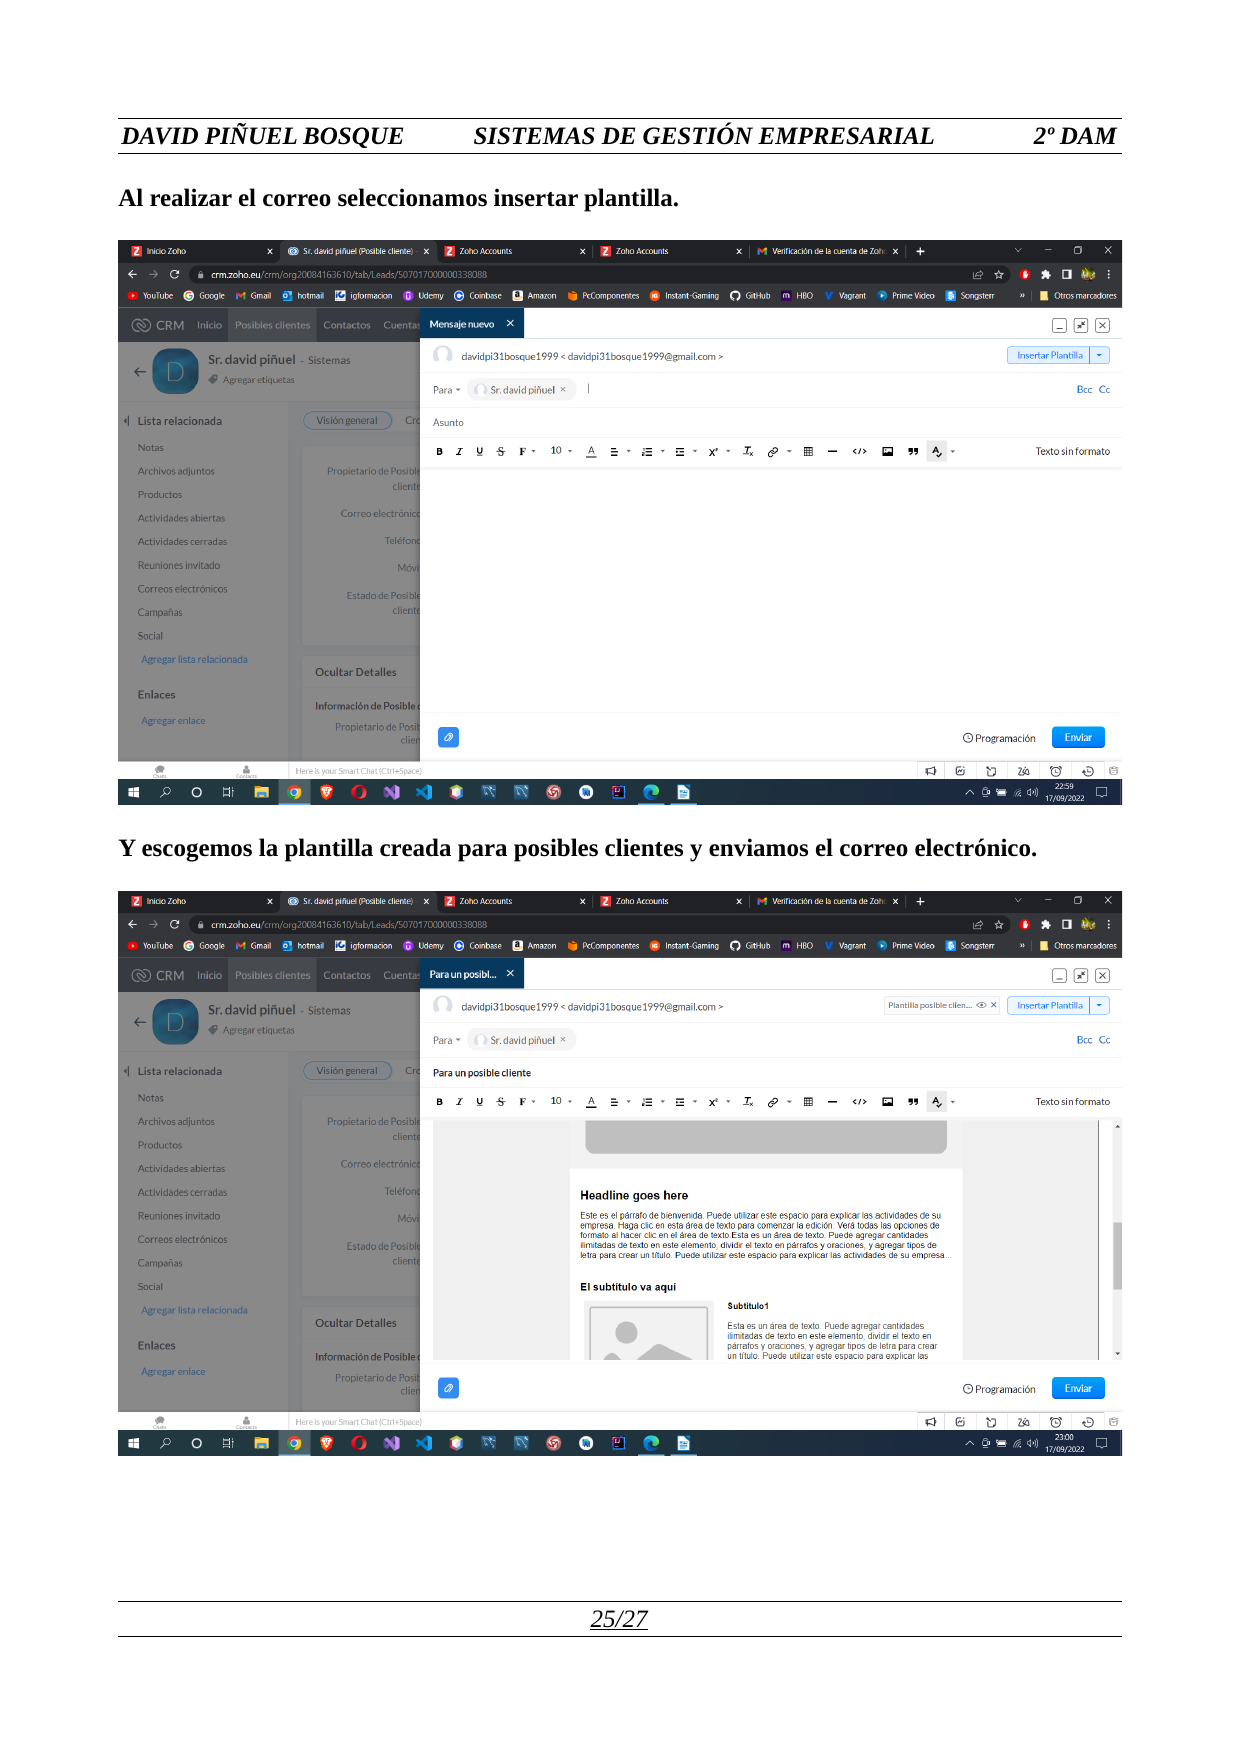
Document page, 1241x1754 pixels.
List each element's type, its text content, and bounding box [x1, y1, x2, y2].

picture [118, 891, 1123, 1456]
text Al realizar el correo seleccionamos insertar plantilla. [118, 183, 1122, 211]
picture [118, 240, 1123, 805]
text Y escogemos la plantilla creada para posibles clientes y enviamos el correo electrónico. [118, 833, 1122, 862]
